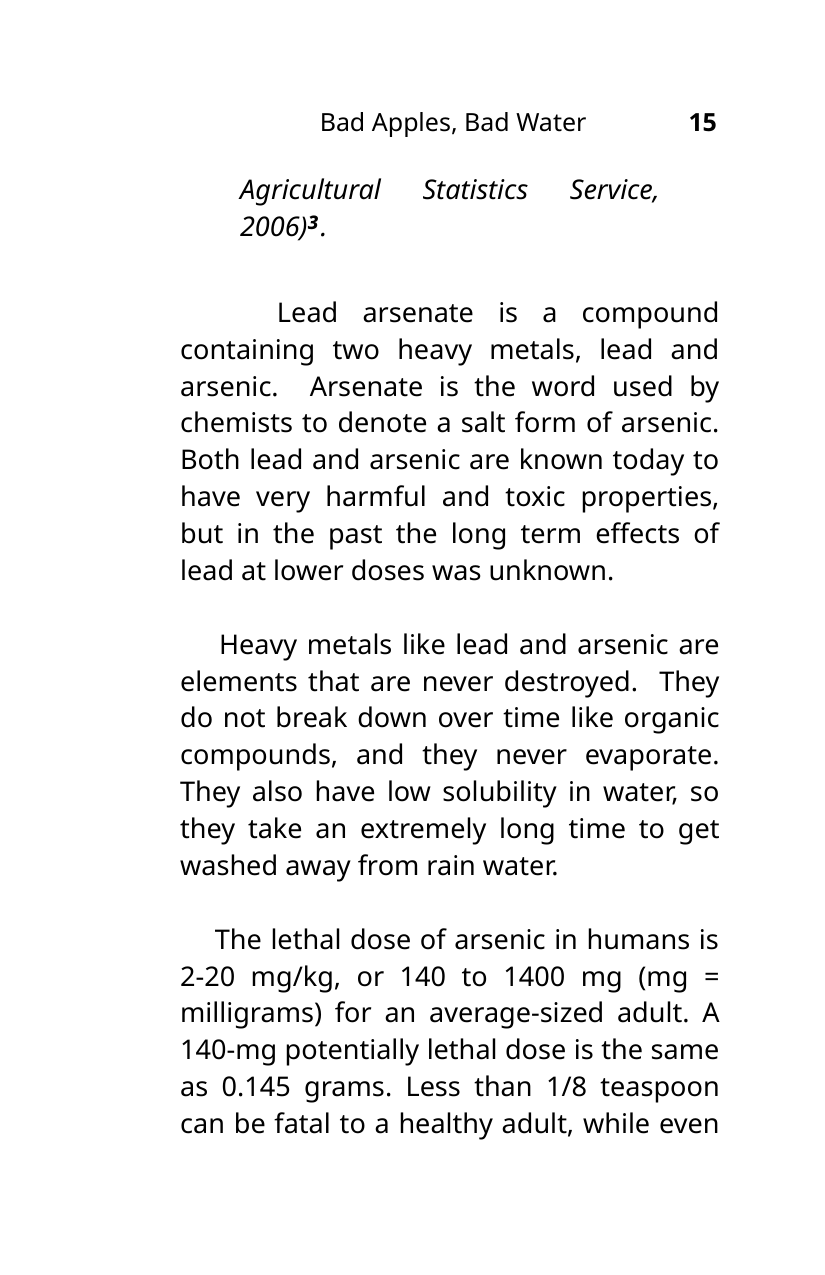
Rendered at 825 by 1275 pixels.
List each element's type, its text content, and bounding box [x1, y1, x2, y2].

text Heavy metals like lead and arsenic are elements that are never destroyed. They do not break down over time like organic compounds, and they never evaporate. They also have low solubility in water, so they take an extremely long time to get washed away from rain water. [180, 625, 720, 883]
text The lethal dose of arsenic in humans is 2-20 mg/kg, or 140 to 1400 mg (mg = milligrams) for an average-sized adult. A 140-mg potentially lethal dose is the same as 0.145 grams. Less than 1/8 teaspoon can be fatal to a healthy adult, while even [180, 920, 720, 1141]
text Lead arsenate is a compound containing two heavy metals, lead and arsenic. Arsenate is the word used by chemists to denote a salt form of arsenic. Both lead and arsenic are known today to have very harmful and toxic properties, but in the past the long term effects of lead at lower doses was unknown. [180, 293, 720, 588]
text Agricultural Statistics Service, 2006). [240, 171, 660, 244]
